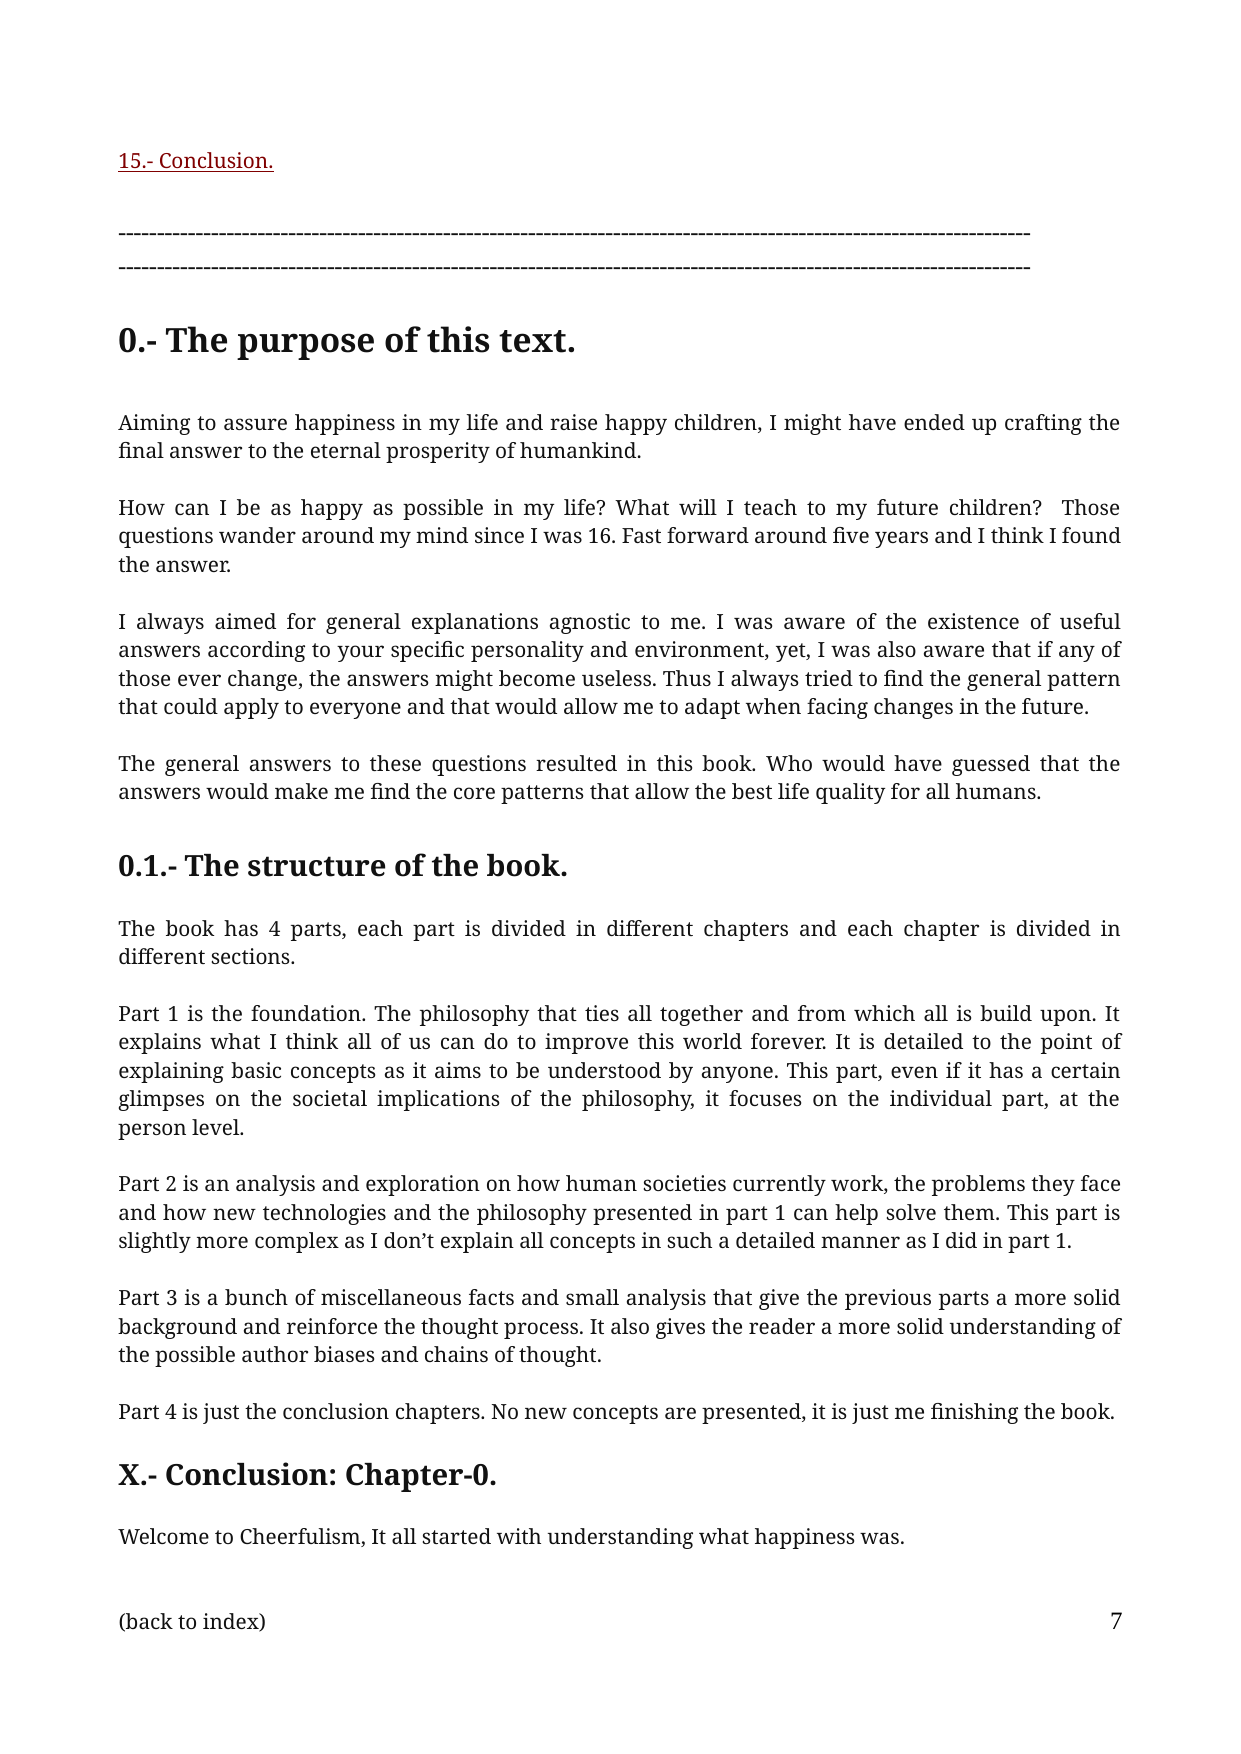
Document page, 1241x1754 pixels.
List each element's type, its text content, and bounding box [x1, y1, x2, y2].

text I always aimed for general explanations agnostic to me. I was aware of the existence of useful answers according to your specific personality and environment, yet, I was also aware that if any of those ever change, the answers might become useless. Thus I always tried to find the general pattern that could apply to everyone and that would allow me to adapt when facing changes in the future. [118, 607, 1122, 721]
text Welcome to Cheerfulism, It all started with understanding what happiness was. [118, 1522, 1122, 1551]
text 0.- The purpose of this text. [118, 317, 1122, 362]
text The general answers to these questions resulted in this book. Who would have guessed that the answers would make me find the core patterns that allow the best life quality for all humans. [118, 749, 1122, 806]
text Part 1 is the foundation. The philosophy that ties all together and from which all is build upon. It explains what I think all of us can do to improve this world forever. It is detailed to the point of explaining basic concepts as it aims to be understood by anyone. This part, even if it has a certain glimpses on the societal implications of the philosophy, it focuses on the individual part, at the person level. [118, 999, 1122, 1141]
text 15.- Conclusion. [118, 147, 1122, 175]
text 0.1.- The structure of the book. [118, 846, 1122, 885]
text The book has 4 parts, each part is divided in different chapters and each chapter is divided in different sections. [118, 914, 1122, 971]
text ---------------------------------------------------------------------------------------------------------------------- [118, 215, 1122, 249]
text How can I be as happy as possible in my life? What will I teach to my future children? Those questions wander around my mind since I was 16. Fast forward around five years and I think I found the answer. [118, 493, 1122, 578]
text ---------------------------------------------------------------------------------------------------------------------- [118, 249, 1122, 283]
text Part 3 is a bunch of miscellaneous facts and small analysis that give the previous parts a more solid background and reinforce the thought process. It also gives the reader a more solid understanding of the possible author biases and chains of thought. [118, 1283, 1122, 1369]
text Part 2 is an analysis and exploration on how human societies currently work, the problems they face and how new technologies and the philosophy presented in part 1 can help solve them. This part is slightly more complex as I don’t explain all concepts in such a detailed manner as I did in part 1. [118, 1169, 1122, 1255]
text Part 4 is just the conclusion chapters. No new concepts are presented, it is just me finishing the book. [118, 1397, 1122, 1426]
text Aiming to assure happiness in my life and raise happy children, I might have ended up crafting the final answer to the eternal prosperity of humankind. [118, 408, 1122, 464]
text X.- Conclusion: Chapter-0. [118, 1454, 1122, 1494]
